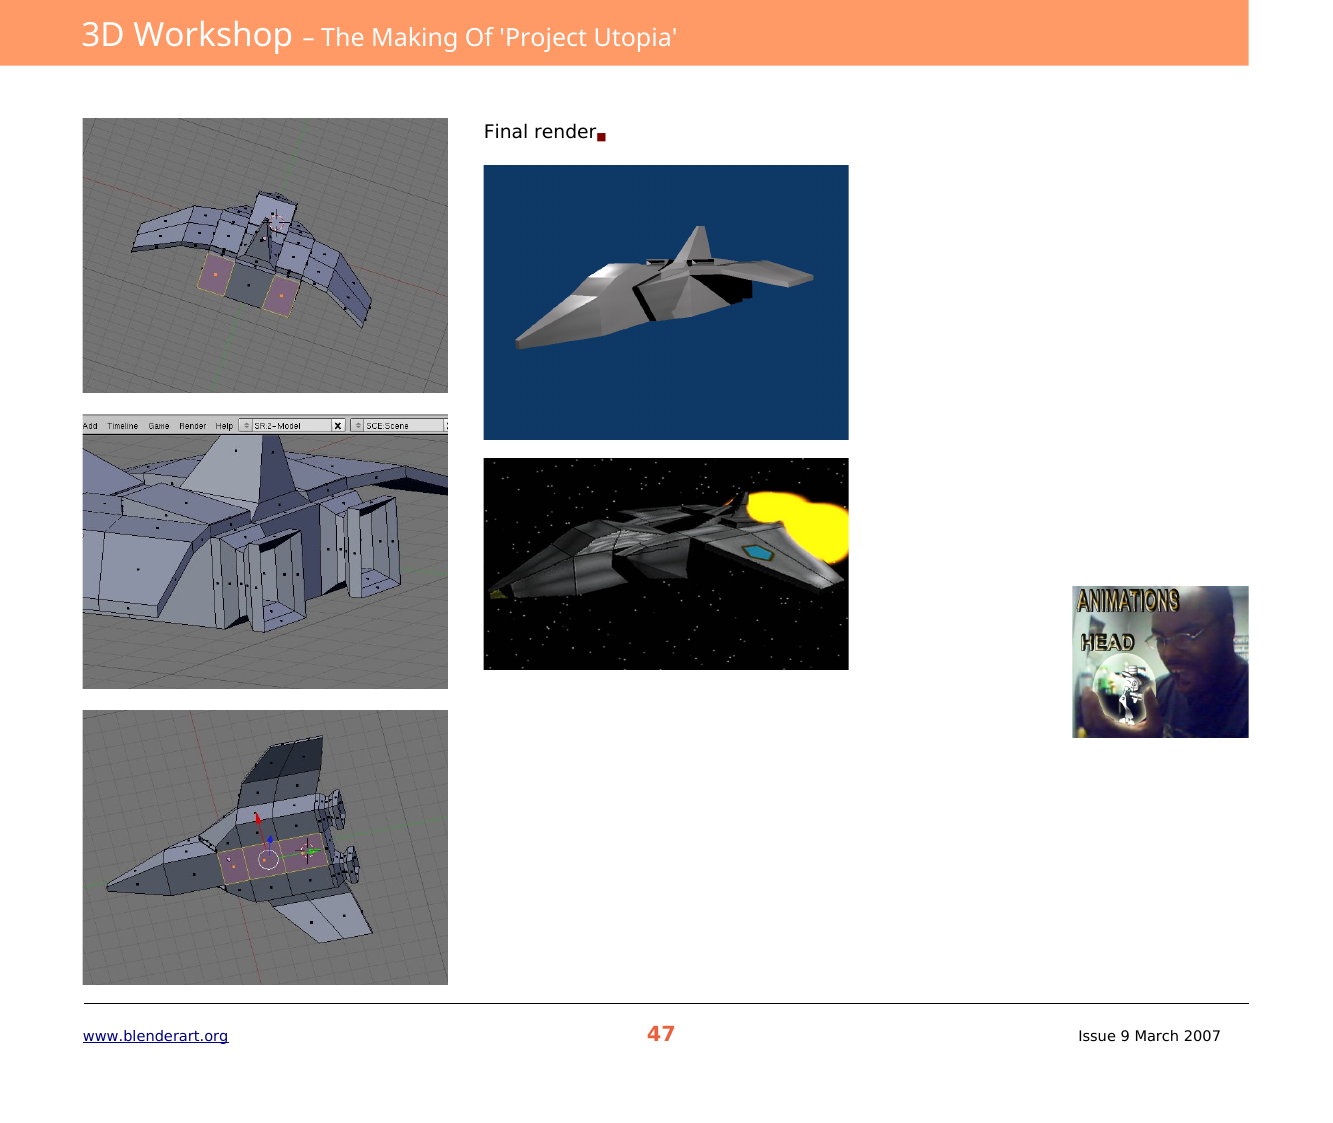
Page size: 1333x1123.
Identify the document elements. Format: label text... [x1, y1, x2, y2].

picture [483, 458, 849, 670]
picture [82, 710, 448, 985]
picture [82, 118, 448, 393]
picture [483, 165, 849, 440]
picture [82, 414, 448, 689]
text Final render■ [483, 118, 849, 144]
picture [1072, 586, 1249, 738]
